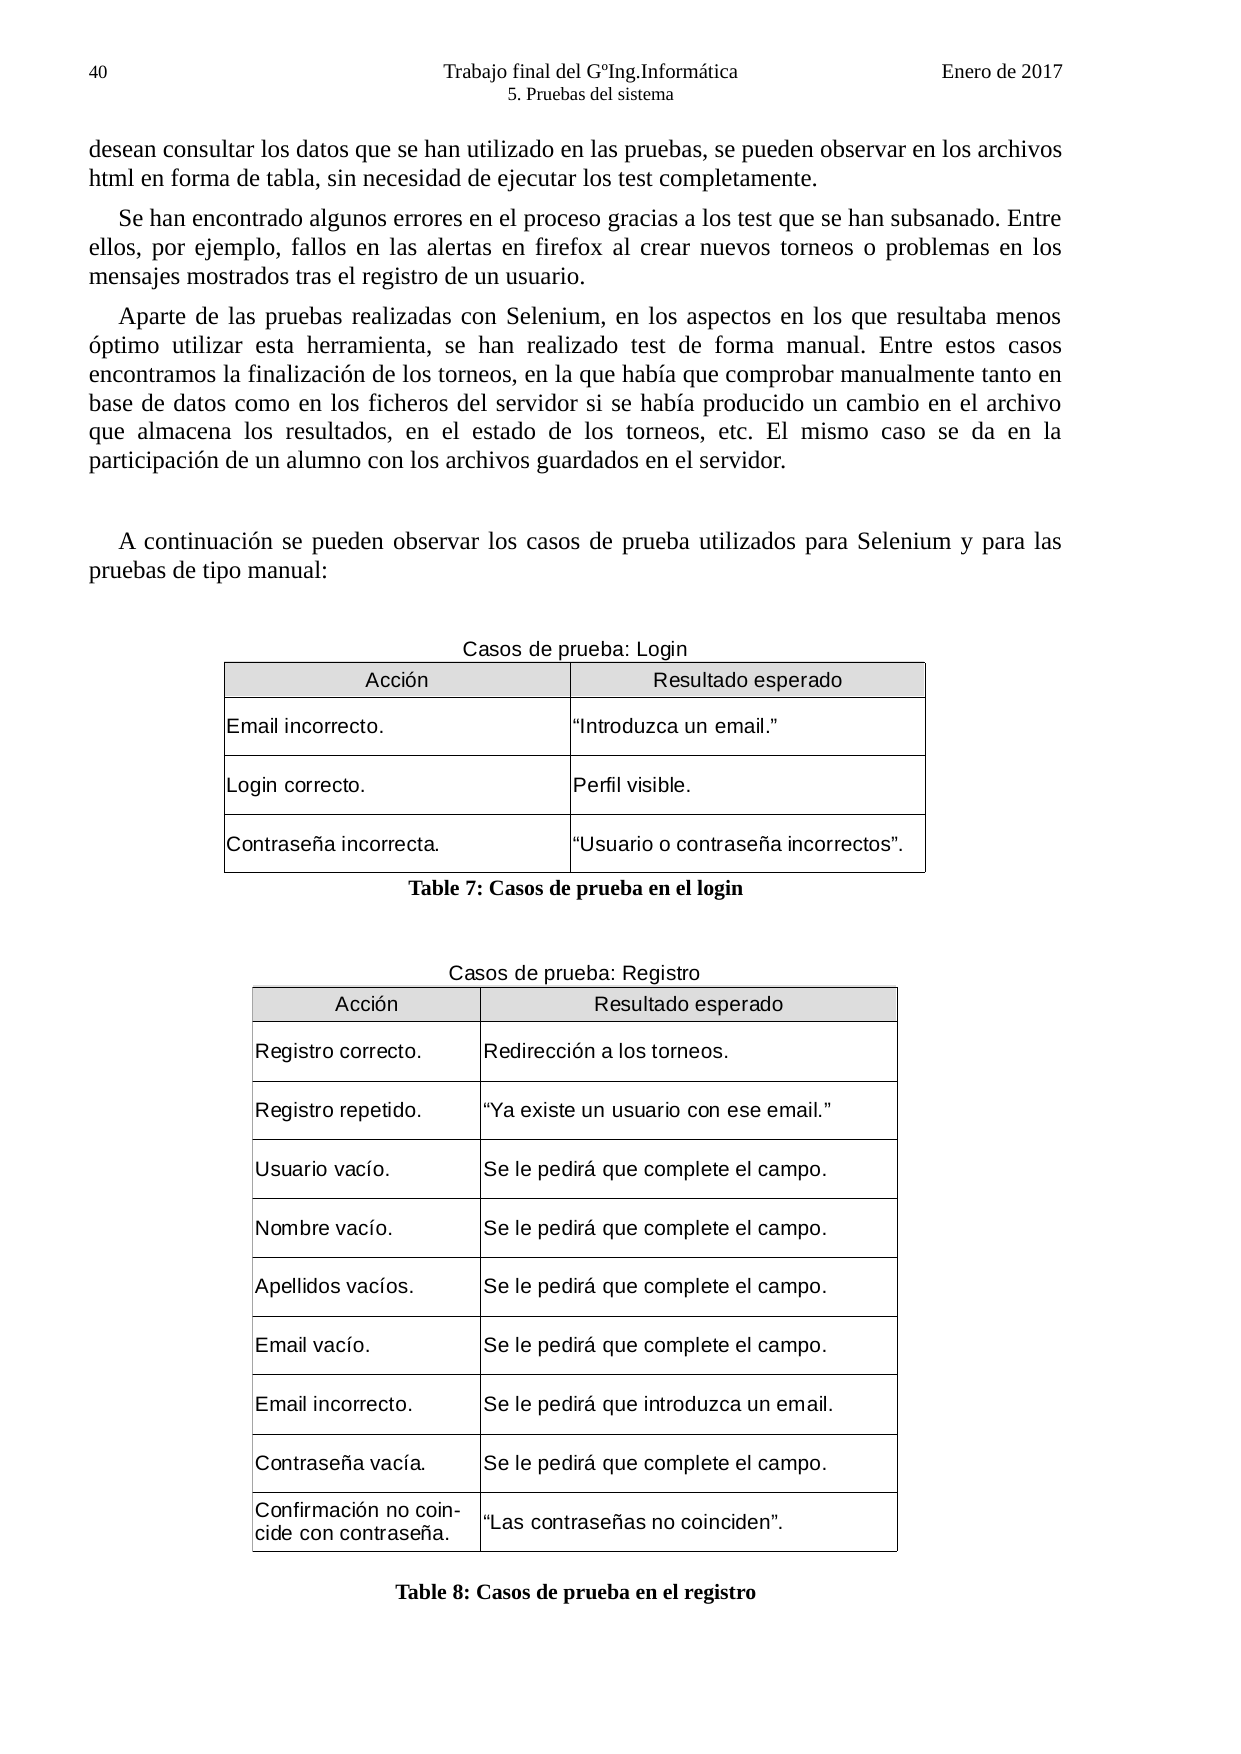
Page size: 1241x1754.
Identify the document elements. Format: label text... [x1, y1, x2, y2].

text Aparte de las pruebas realizadas con Selenium, en los aspectos en los que resultaba menos óptimo utilizar esta herramienta, se han realizado test de forma manual. Entre estos casos encontramos la finalización de los torneos, en la que había que comprobar manualmente tanto en base de datos como en los ficheros del servidor si se había producido un cambio en el archivo que almacena los resultados, en el estado de los torneos, etc. El mismo caso se da en la participación de un alumno con los archivos guardados en el servidor. [88, 301, 1063, 474]
text Se han encontrado algunos errores en el proceso gracias a los test que se han subsanado. Entre ellos, por ejemplo, fallos en las alertas en firefox al crear nuevos torneos o problemas en los mensajes mostrados tras el registro de un usuario. [88, 203, 1063, 290]
text desean consultar los datos que se han utilizado en las pruebas, se pueden observar en los archivos html en forma de tabla, sin necesidad de ejecutar los test completamente. [88, 134, 1063, 192]
text A continuación se pueden observar los casos de prueba utilizados para Selenium y para las pruebas de tipo manual: [88, 526, 1063, 584]
text Table 7: Casos de prueba en el login [224, 636, 927, 900]
text Table 8: Casos de prueba en el registro [253, 960, 899, 1604]
